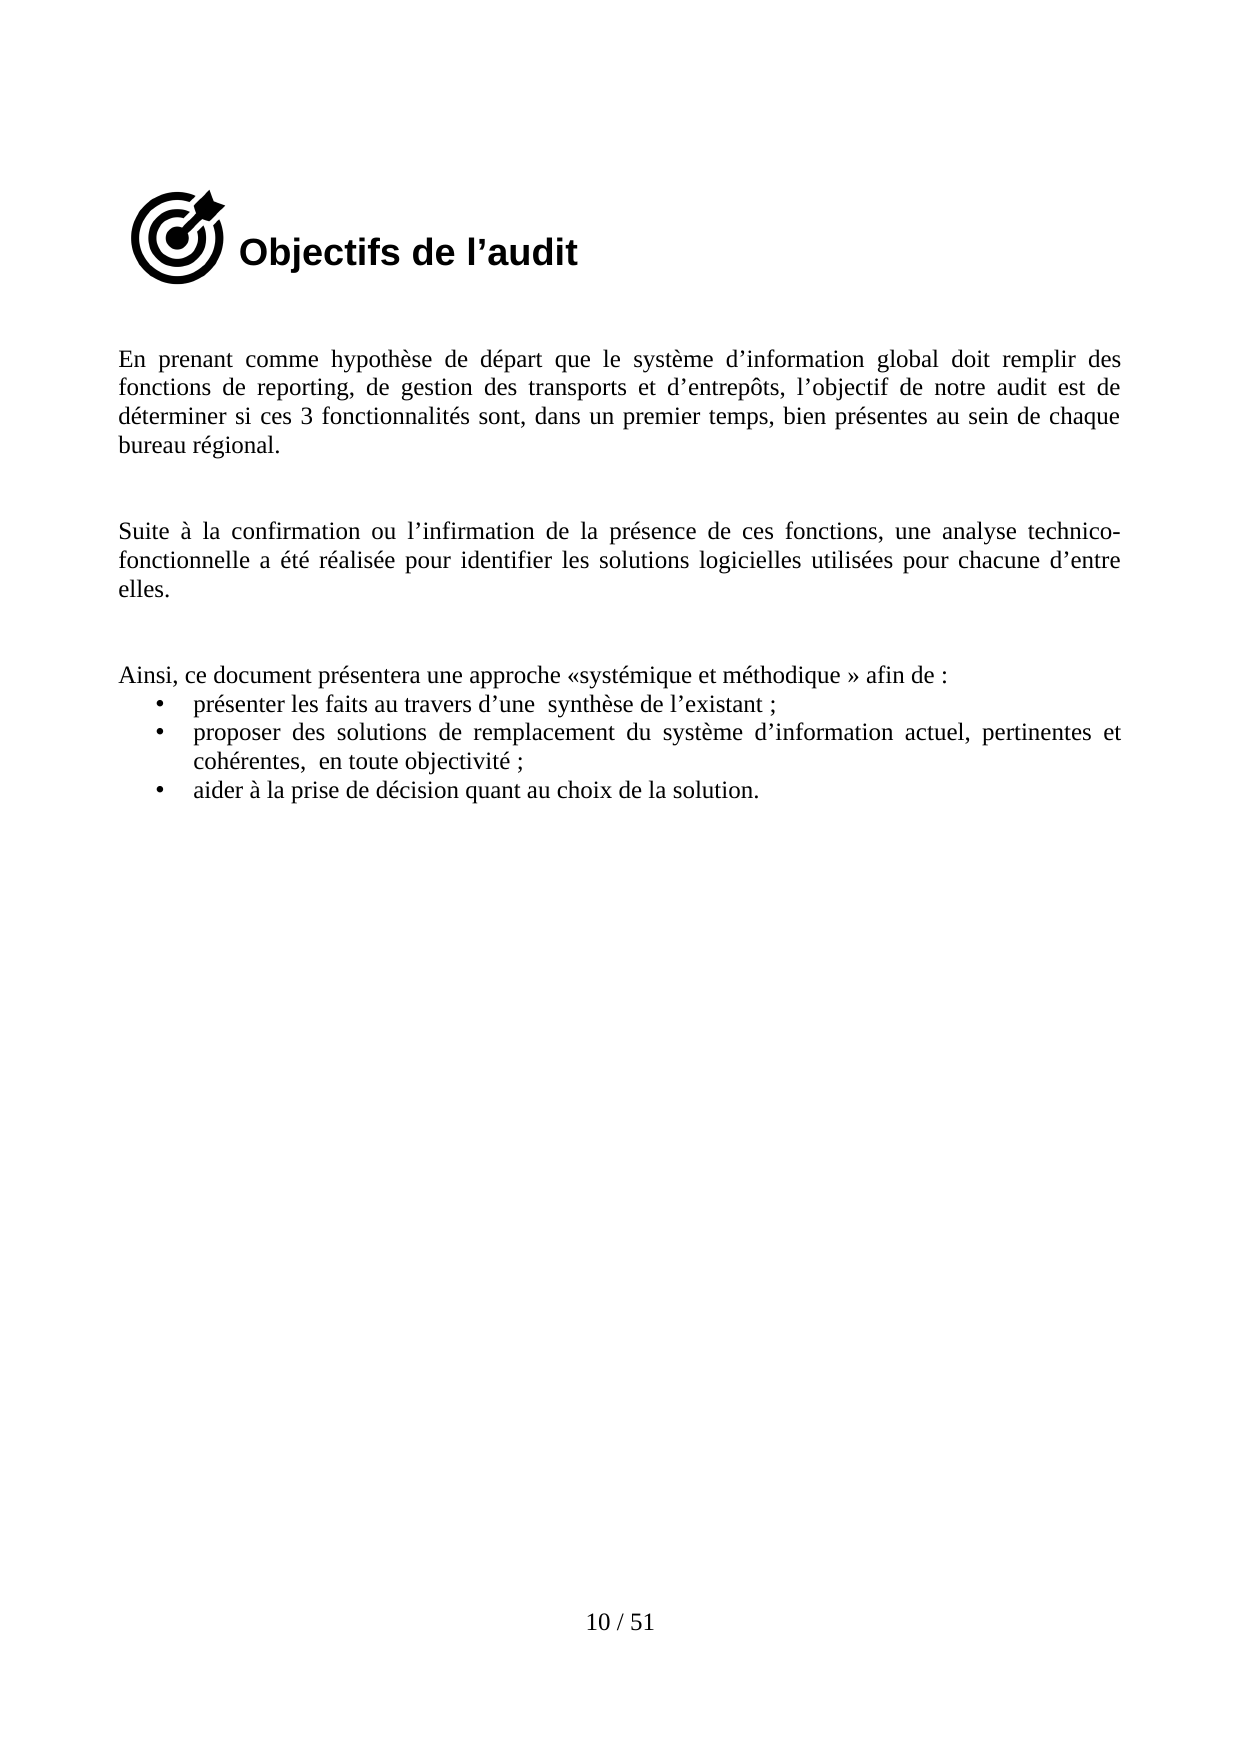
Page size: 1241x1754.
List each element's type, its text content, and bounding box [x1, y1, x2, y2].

list proposer des solutions de remplacement du système d’information actuel, pertinentes et cohérentes, en toute objectivité ; [156, 717, 1122, 775]
text Suite à la confirmation ou l’infirmation de la présence de ces fonctions, une analyse technico-fonctionnelle a été réalisée pour identifier les solutions logicielles utilisées pour chacune d’entre elles. [118, 516, 1122, 602]
list aider à la prise de décision quant au choix de la solution. [156, 775, 1122, 804]
list présenter les faits au travers d’une synthèse de l’existant ; [156, 689, 1122, 717]
text En prenant comme hypothèse de départ que le système d’information global doit remplir des fonctions de reporting, de gestion des transports et d’entrepôts, l’objectif de notre audit est de déterminer si ces 3 fonctionnalités sont, dans un premier temps, bien présentes au sein de chaque bureau régional. [118, 344, 1122, 459]
subtitle Objectifs de l’audit [239, 230, 1122, 274]
text Ainsi, ce document présentera une approche «systémique et méthodique » afin de : [118, 660, 1122, 689]
picture [116, 177, 239, 299]
